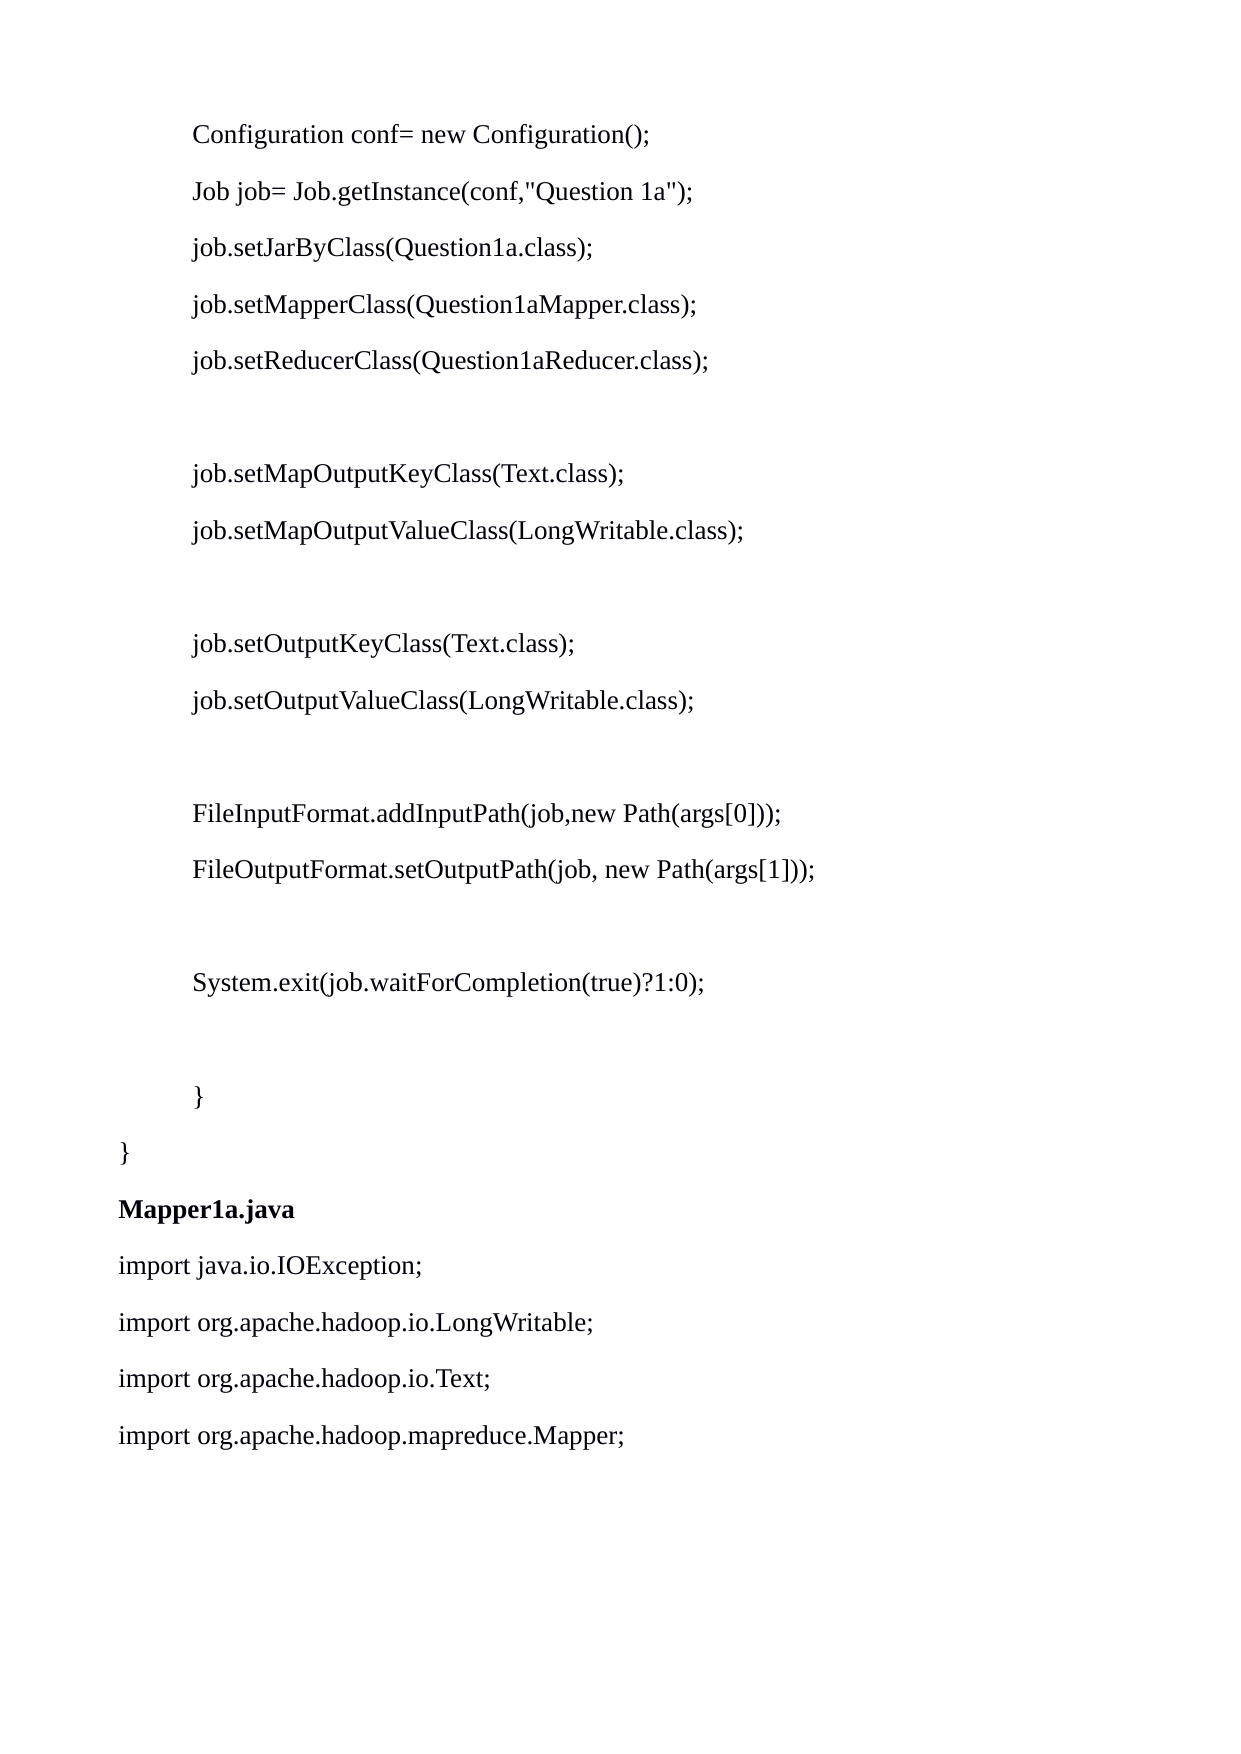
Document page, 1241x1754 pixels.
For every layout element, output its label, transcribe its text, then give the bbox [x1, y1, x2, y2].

text import org.apache.hadoop.io.LongWritable; [118, 1306, 1122, 1337]
text System.exit(job.waitForCompletion(true)?1:0); [118, 967, 1122, 998]
text Job job= Job.getInstance(conf,"Question 1a"); [118, 175, 1122, 206]
text FileOutputFormat.setOutputPath(job, new Path(args[1])); [118, 853, 1122, 884]
text FileInputFormat.addInputPath(job,new Path(args[0])); [118, 797, 1122, 828]
text job.setReducerClass(Question1aReducer.class); [118, 344, 1122, 376]
text import java.io.IOException; [118, 1249, 1122, 1281]
text job.setJarByClass(Question1a.class); [118, 231, 1122, 262]
text } [118, 1080, 1122, 1111]
text import org.apache.hadoop.mapreduce.Mapper; [118, 1419, 1122, 1450]
text Mapper1a.java [118, 1193, 1122, 1224]
text job.setOutputKeyClass(Text.class); [118, 627, 1122, 658]
text Configuration conf= new Configuration(); [118, 118, 1122, 149]
text } [118, 1136, 1122, 1167]
text job.setMapOutputKeyClass(Text.class); [118, 457, 1122, 489]
text job.setMapperClass(Question1aMapper.class); [118, 288, 1122, 319]
text job.setMapOutputValueClass(LongWritable.class); [118, 514, 1122, 545]
text import org.apache.hadoop.io.Text; [118, 1362, 1122, 1394]
text job.setOutputValueClass(LongWritable.class); [118, 684, 1122, 715]
